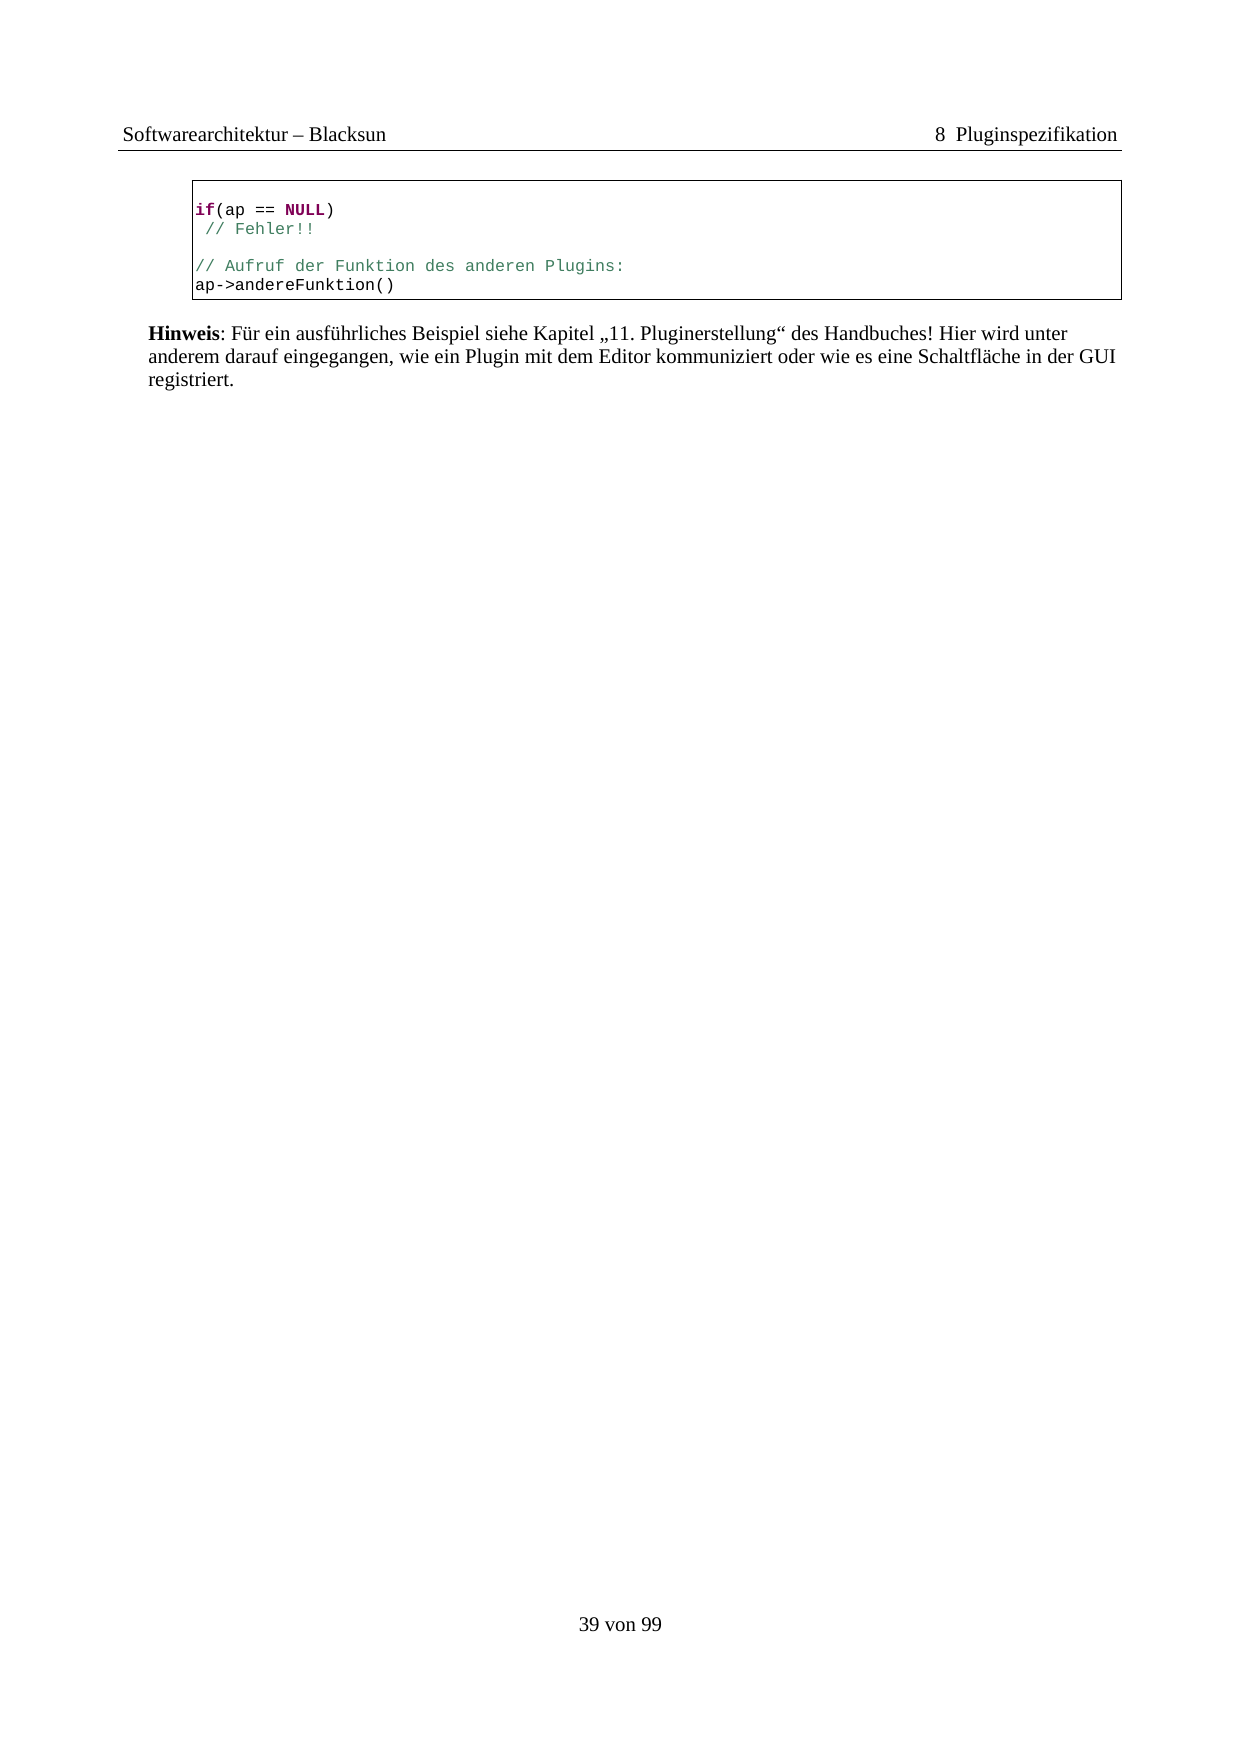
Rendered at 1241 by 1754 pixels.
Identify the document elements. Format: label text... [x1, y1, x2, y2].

text if(ap == NULL) // Fehler!! [193, 181, 1121, 236]
text // Aufruf der Funktion des anderen Plugins: ap->andereFunktion() [193, 236, 1121, 299]
text Hinweis: Für ein ausführliches Beispiel siehe Kapitel „11. Pluginerstellung“ des Handbuches! Hier wird unter anderem darauf eingegangen, wie ein Plugin mit dem Editor kommuniziert oder wie es eine Schaltfläche in der GUI registriert. [148, 322, 1122, 391]
